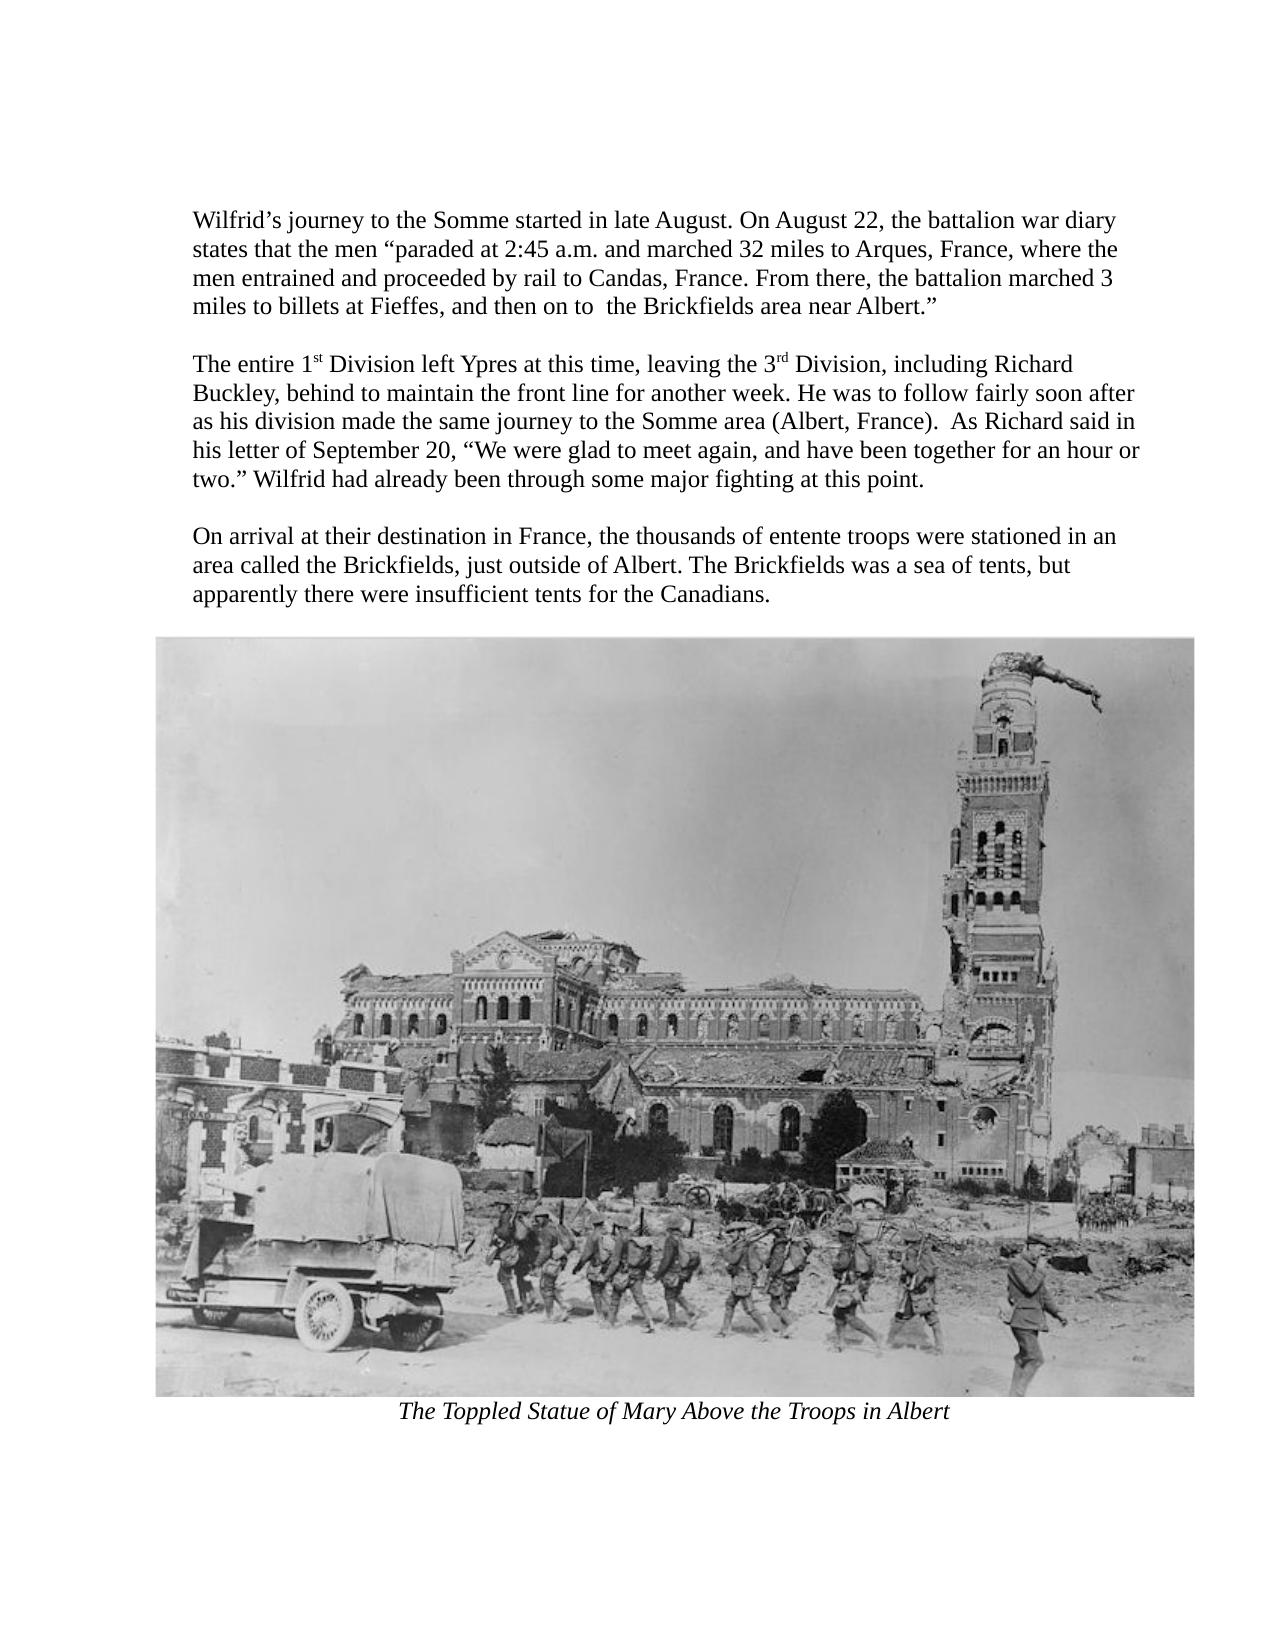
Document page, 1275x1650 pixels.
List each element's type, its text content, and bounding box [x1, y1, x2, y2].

text The Toppled Statue of Mary Above the Troops in Albert [192, 1397, 1158, 1425]
text On arrival at their destination in France, the thousands of entente troops were stationed in an area called the Brickfields, just outside of Albert. The Brickfields was a sea of tents, but apparently there were insufficient tents for the Canadians. [192, 521, 1158, 608]
picture [155, 636, 1195, 1397]
text The entire 1st Division left Ypres at this time, leaving the 3rd Division, including Richard Buckley, behind to maintain the front line for another week. He was to follow fairly soon after as his division made the same journey to the Somme area (Albert, France). As Richard said in his letter of September 20, “We were glad to meet again, and have been together for an hour or two.” Wilfrid had already been through some major fighting at this point. [192, 349, 1158, 493]
text Wilfrid’s journey to the Somme started in late August. On August 22, the battalion war diary states that the men “paraded at 2:45 a.m. and marched 32 miles to Arques, France, where the men entrained and proceeded by rail to Candas, France. From there, the battalion marched 3 miles to billets at Fieffes, and then on to the Brickfields area near Albert.” [192, 205, 1158, 320]
